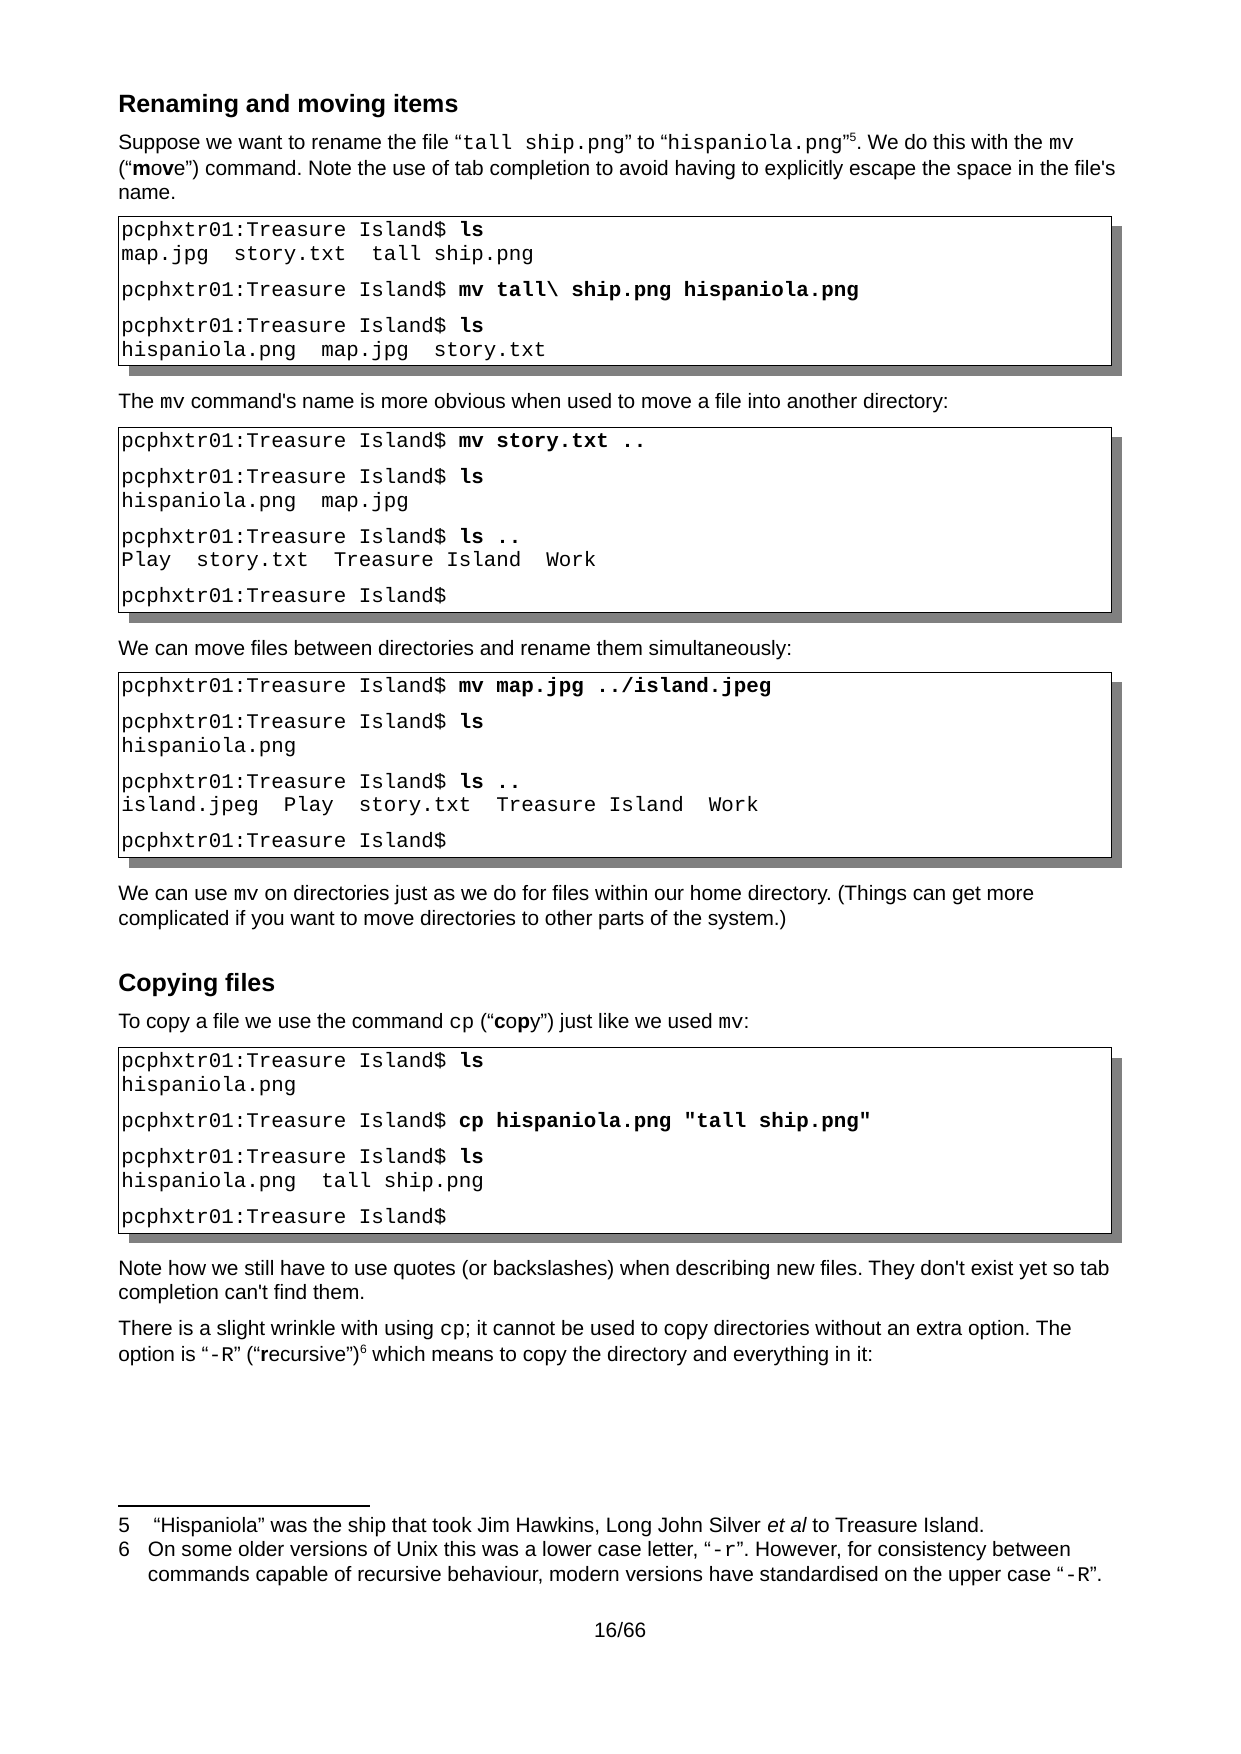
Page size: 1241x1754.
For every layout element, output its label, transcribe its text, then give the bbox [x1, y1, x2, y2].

text Note how we still have to use quotes (or backslashes) when describing new files. They don't exist yet so tab completion can't find them. [118, 1256, 1122, 1304]
text pcphxtr01:Treasure Island$ [119, 827, 1111, 857]
text pcphxtr01:Treasure Island$ ls hispaniola.png map.jpg [119, 463, 1111, 513]
text The mv command's name is more obvious when used to move a file into another directory: [118, 388, 1122, 414]
subtitle Renaming and moving items [118, 88, 1122, 117]
text pcphxtr01:Treasure Island$ ls map.jpg story.txt tall ship.png [119, 217, 1111, 266]
text There is a slight wrinkle with using cp; it cannot be used to copy directories without an extra option. The option is “‑R” (“recursive”) which means to copy the directory and everything in it: [118, 1316, 1122, 1368]
subtitle Copying files [118, 968, 1122, 996]
text pcphxtr01:Treasure Island$ mv tall\ ship.png hispaniola.png [119, 276, 1111, 302]
text Suppose we want to rename the file “tall ship.png” to “hispaniola.png”. We do this with the mv (“move”) command. Note the use of tab completion to avoid having to explicitly escape the space in the file's name. [118, 130, 1122, 203]
text pcphxtr01:Treasure Island$ ls .. island.jpeg Play story.txt Treasure Island Work [119, 768, 1111, 818]
text We can move files between directories and rename them simultaneously: [118, 635, 1122, 659]
text pcphxtr01:Treasure Island$ ls hispaniola.png [119, 1048, 1111, 1097]
text To copy a file we use the command cp (“copy”) just like we used mv: [118, 1009, 1122, 1035]
text pcphxtr01:Treasure Island$ ls hispaniola.png [119, 708, 1111, 758]
text pcphxtr01:Treasure Island$ ls .. Play story.txt Treasure Island Work [119, 523, 1111, 573]
text pcphxtr01:Treasure Island$ ls hispaniola.png map.jpg story.txt [119, 312, 1111, 365]
text pcphxtr01:Treasure Island$ ls hispaniola.png tall ship.png [119, 1143, 1111, 1193]
text pcphxtr01:Treasure Island$ cp hispaniola.png "tall ship.png" [119, 1107, 1111, 1134]
text pcphxtr01:Treasure Island$ [119, 1203, 1111, 1233]
text We can use mv on directories just as we do for files within our home directory. (Things can get more complicated if you want to move directories to other parts of the system.) [118, 880, 1122, 930]
text “Hispaniola” was the ship that took Jim Hawkins, Long John Silver et al to Treasure Island. [118, 1512, 1122, 1536]
text pcphxtr01:Treasure Island$ mv story.txt .. [119, 428, 1111, 453]
text On some older versions of Unix this was a lower case letter, “‑r”. However, for consistency between commands capable of recursive behaviour, modern versions have standardised on the upper case “‑R”. [118, 1536, 1122, 1588]
text pcphxtr01:Treasure Island$ [119, 582, 1111, 612]
text pcphxtr01:Treasure Island$ mv map.jpg ../island.jpeg [119, 673, 1111, 698]
